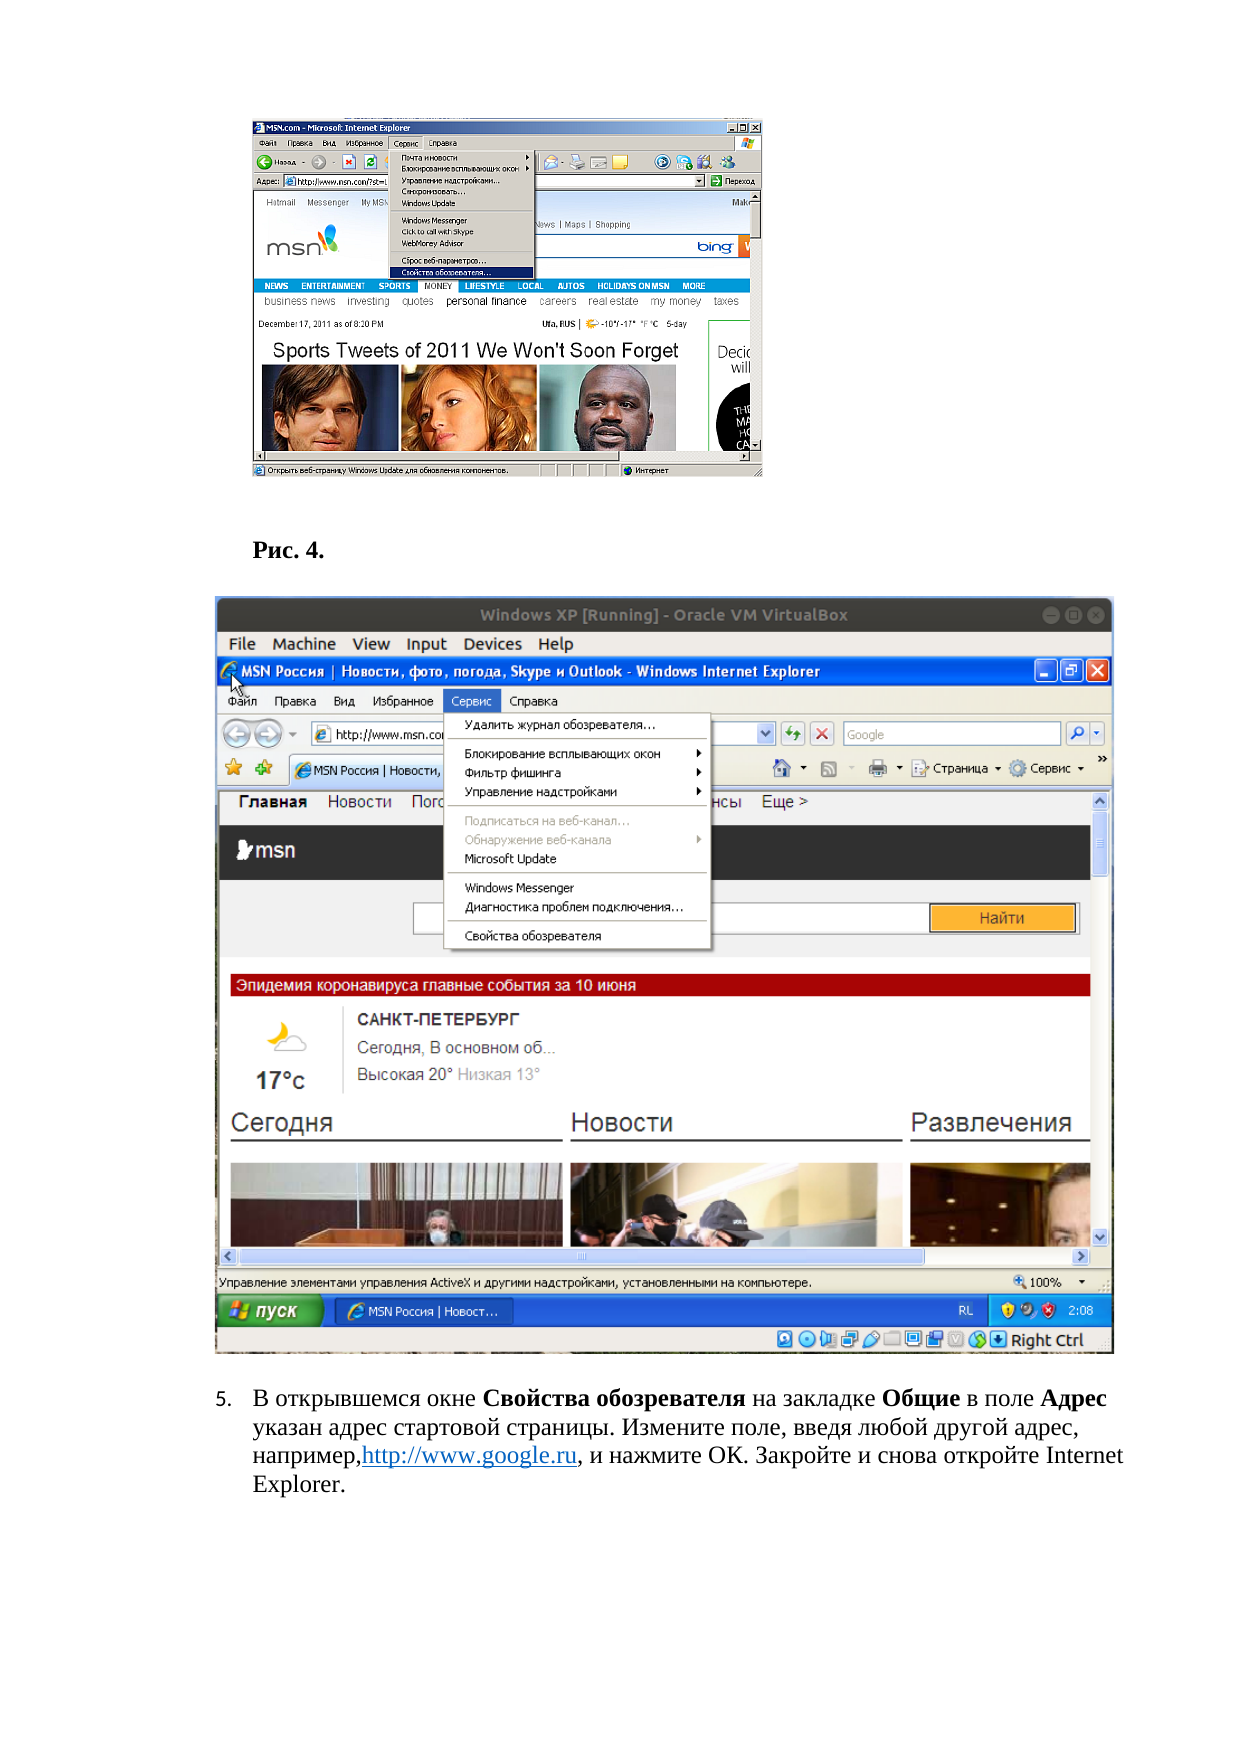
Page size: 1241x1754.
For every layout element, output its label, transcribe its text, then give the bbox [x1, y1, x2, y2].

text Рис. 4. [252, 507, 1152, 564]
picture [214, 596, 1115, 1354]
list В открывшемся окне Свойства обозревателя на закладке Общие в поле Адрес указан адрес стартовой страницы. Измените поле, введя любой другой адрес, например,http://www.google.ru, и нажмите ОК. Закройте и снова откройте Internet Explorer. [215, 593, 1152, 1498]
picture [252, 118, 763, 477]
